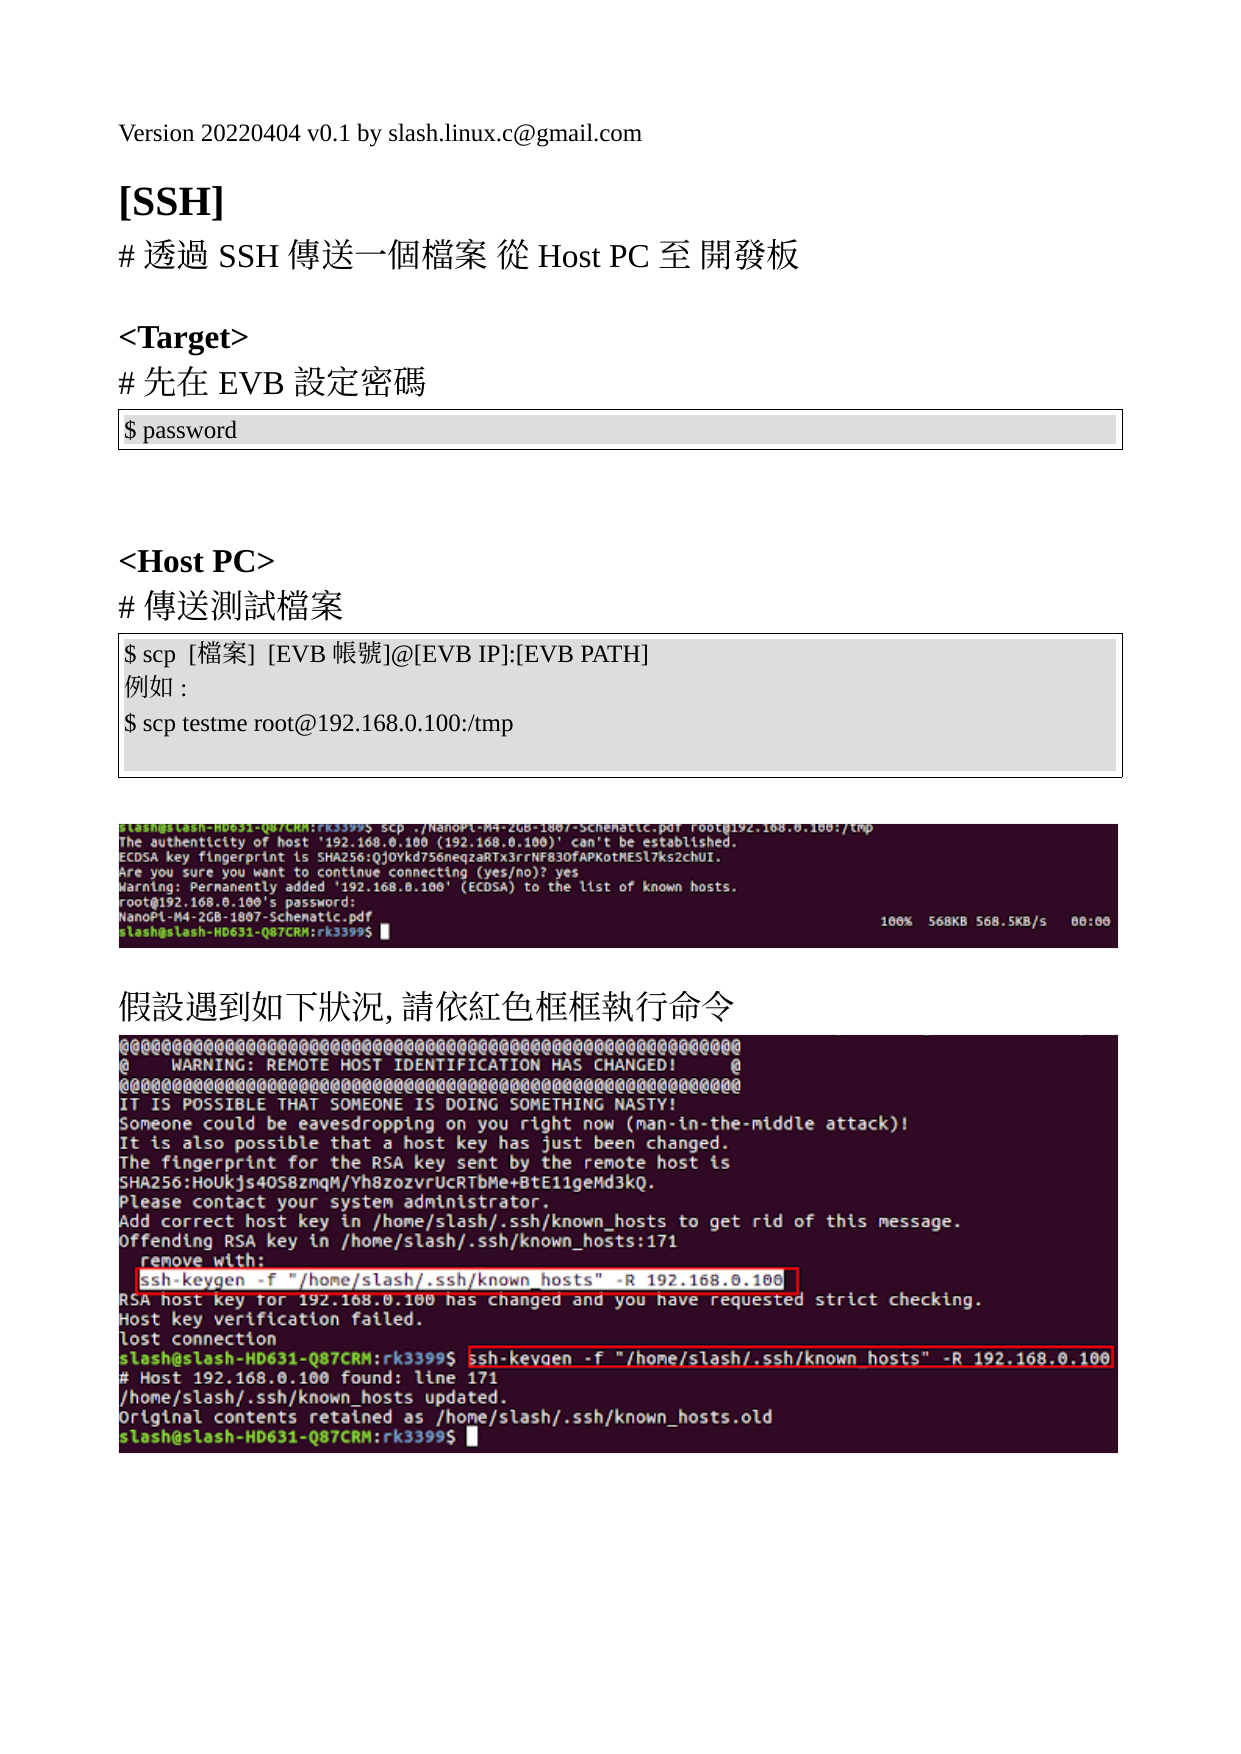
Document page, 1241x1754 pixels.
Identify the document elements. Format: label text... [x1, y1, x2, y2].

text 假設遇到如下狀況, 請依紅色框框執行命令 [118, 988, 1122, 1027]
table_header $ password [119, 410, 1122, 449]
text # 先在 EVB 設定密碼 [118, 363, 1122, 401]
text # 透過 SSH 傳送一個檔案 從 Host PC 至 開發板 [118, 237, 1122, 275]
text <Target> [118, 317, 1122, 356]
text # 傳送測試檔案 [118, 587, 1122, 626]
subtitle [SSH] [118, 176, 1122, 224]
picture [119, 824, 1118, 948]
picture [119, 1035, 1118, 1453]
table_header $ scp [檔案] [EVB 帳號]@[EVB IP]:[EVB PATH] 例如 : $ scp testme root@192.168.0.100:/tmp [119, 634, 1122, 777]
text <Host PC> [118, 541, 1122, 580]
